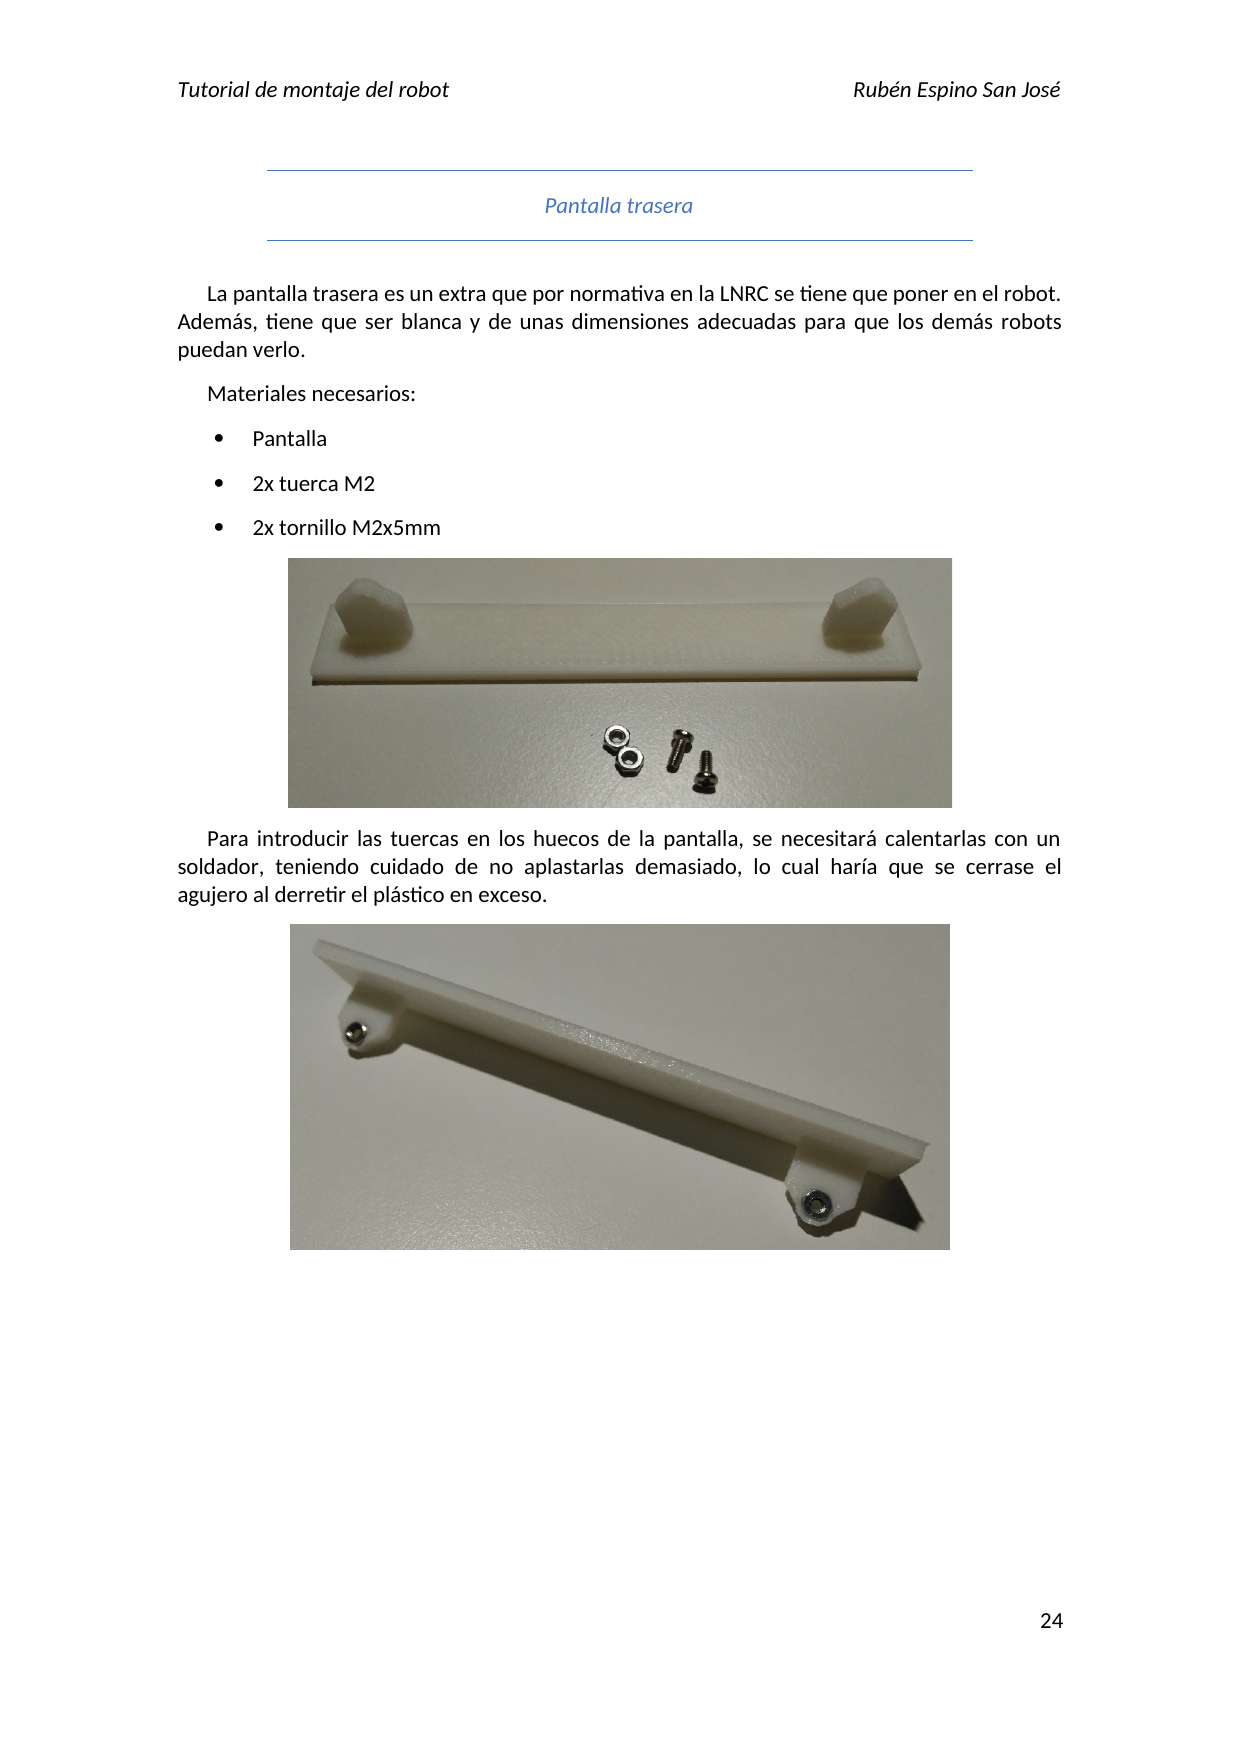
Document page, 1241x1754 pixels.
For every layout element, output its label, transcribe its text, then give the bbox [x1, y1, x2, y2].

text La pantalla trasera es un extra que por normativa en la LNRC se tiene que poner en el robot. Además, tiene que ser blanca y de unas dimensiones adecuadas para que los demás robots puedan verlo. [177, 279, 1063, 363]
list 2x tuerca M2 [215, 469, 1063, 497]
text Pantalla trasera [267, 171, 973, 240]
text Para introducir las tuercas en los huecos de la pantalla, se necesitará calentarlas con un soldador, teniendo cuidado de no aplastarlas demasiado, lo cual haría que se cerrase el agujero al derretir el plástico en exceso. [177, 824, 1063, 908]
list Pantalla [215, 424, 1063, 452]
list 2x tornillo M2x5mm [215, 513, 1063, 542]
text Materiales necesarios: [177, 379, 1063, 407]
